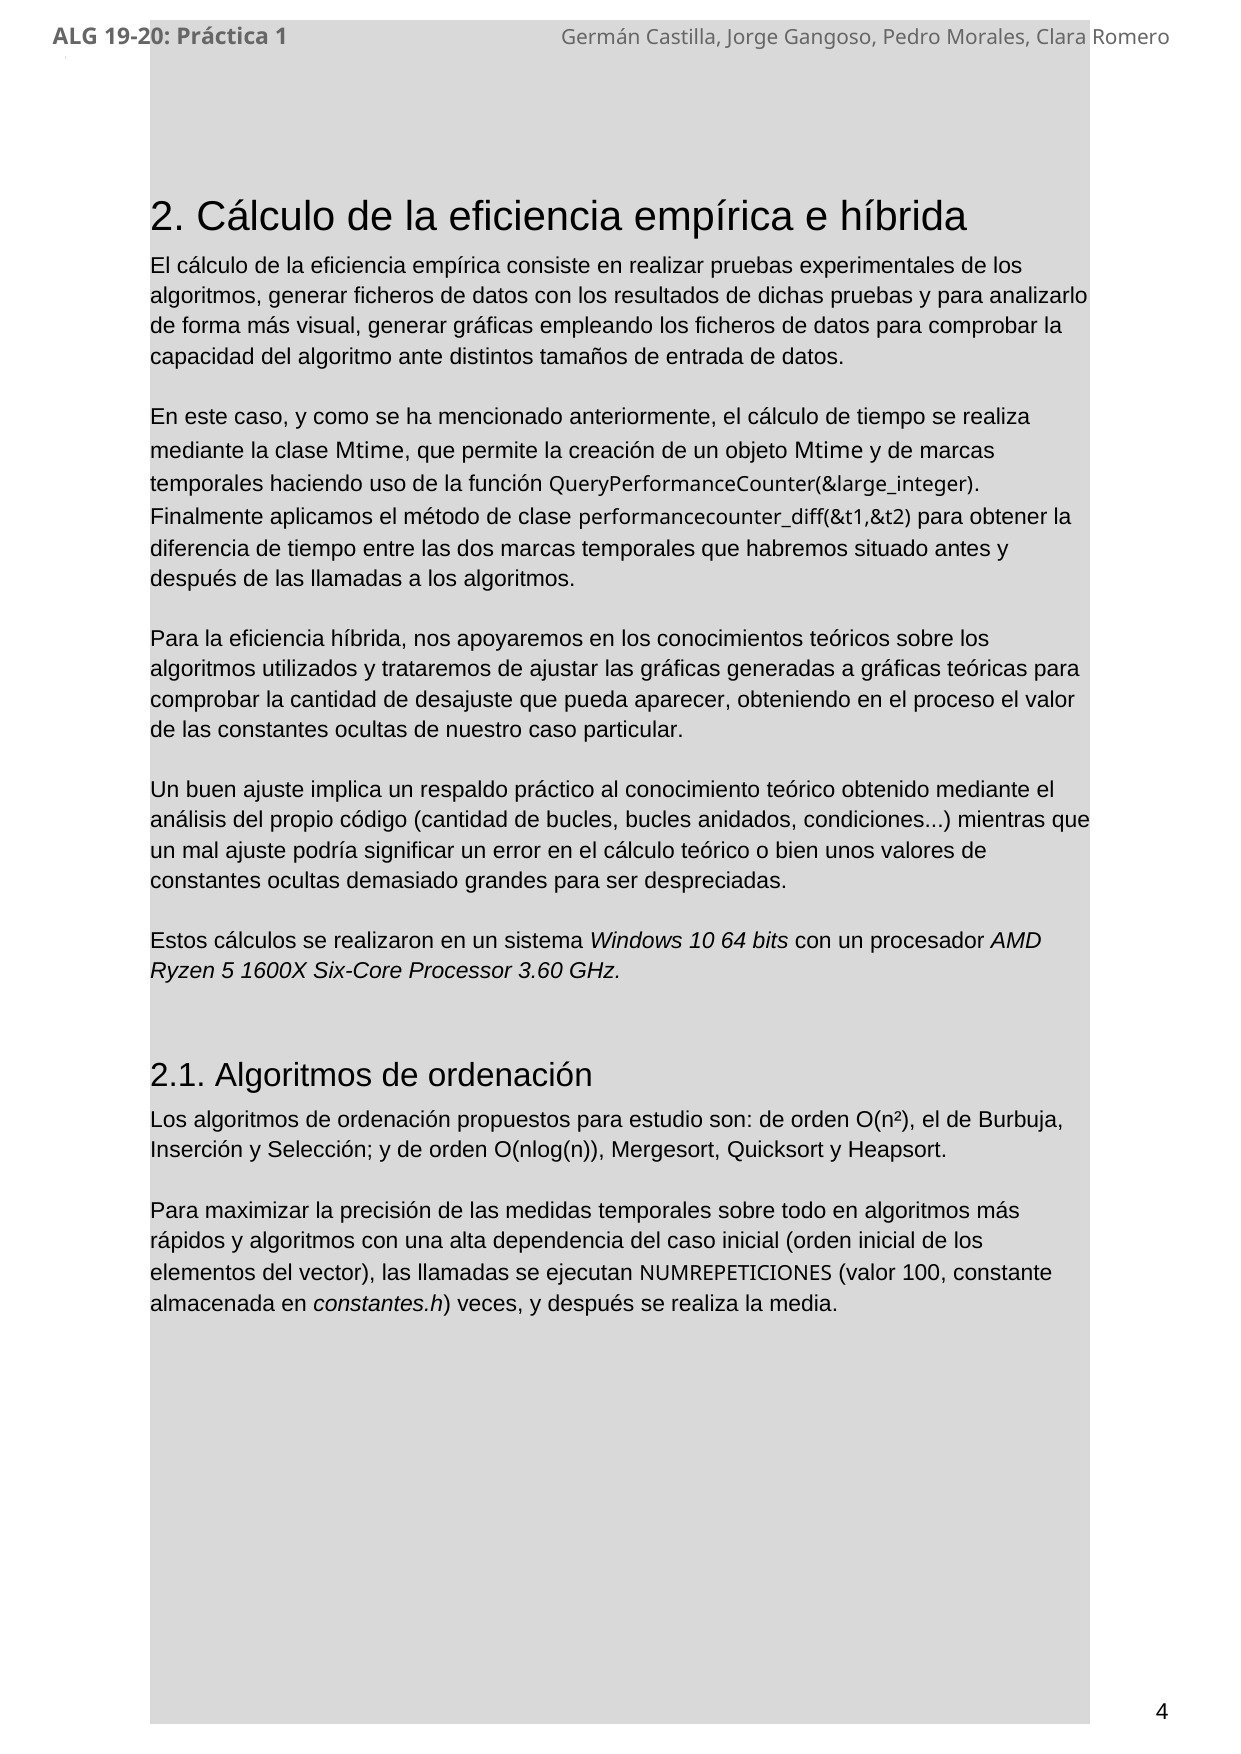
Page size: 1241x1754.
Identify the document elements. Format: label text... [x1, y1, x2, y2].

text Un buen ajuste implica un respaldo práctico al conocimiento teórico obtenido mediante el análisis del propio código (cantidad de bucles, bucles anidados, condiciones...) mientras que un mal ajuste podría significar un error en el cálculo teórico o bien unos valores de constantes ocultas demasiado grandes para ser despreciadas. [150, 776, 1090, 893]
text En este caso, y como se ha mencionado anteriormente, el cálculo de tiempo se realiza mediante la clase Mtime, que permite la creación de un objeto Mtime y de marcas temporales haciendo uso de la función QueryPerformanceCounter(&large_integer). Finalmente aplicamos el método de clase performancecounter_diff(&t1,&t2) para obtener la diferencia de tiempo entre las dos marcas temporales que habremos situado antes y después de las llamadas a los algoritmos. [150, 403, 1090, 591]
subtitle 2.1. Algoritmos de ordenación [150, 1055, 1090, 1094]
text Para maximizar la precisión de las medidas temporales sobre todo en algoritmos más rápidos y algoritmos con una alta dependencia del caso inicial (orden inicial de los elementos del vector), las llamadas se ejecutan NUMREPETICIONES (valor 100, constante almacenada en constantes.h) veces, y después se realiza la media. [150, 1197, 1090, 1316]
subtitle 2. Cálculo de la eficiencia empírica e híbrida [150, 192, 1090, 239]
text Los algoritmos de ordenación propuestos para estudio son: de orden O(n²), el de Burbuja, Inserción y Selección; y de orden O(nlog(n)), Mergesort, Quicksort y Heapsort. [150, 1106, 1090, 1163]
text Estos cálculos se realizaron en un sistema Windows 10 64 bits con un procesador AMD Ryzen 5 1600X Six-Core Processor 3.60 GHz. [150, 927, 1090, 984]
text El cálculo de la eficiencia empírica consiste en realizar pruebas experimentales de los algoritmos, generar ficheros de datos con los resultados de dichas pruebas y para analizarlo de forma más visual, generar gráficas empleando los ficheros de datos para comprobar la capacidad del algoritmo ante distintos tamaños de entrada de datos. [150, 252, 1090, 369]
text Para la eficiencia híbrida, nos apoyaremos en los conocimientos teóricos sobre los algoritmos utilizados y trataremos de ajustar las gráficas generadas a gráficas teóricas para comprobar la cantidad de desajuste que pueda aparecer, obteniendo en el proceso el valor de las constantes ocultas de nuestro caso particular. [150, 625, 1090, 742]
